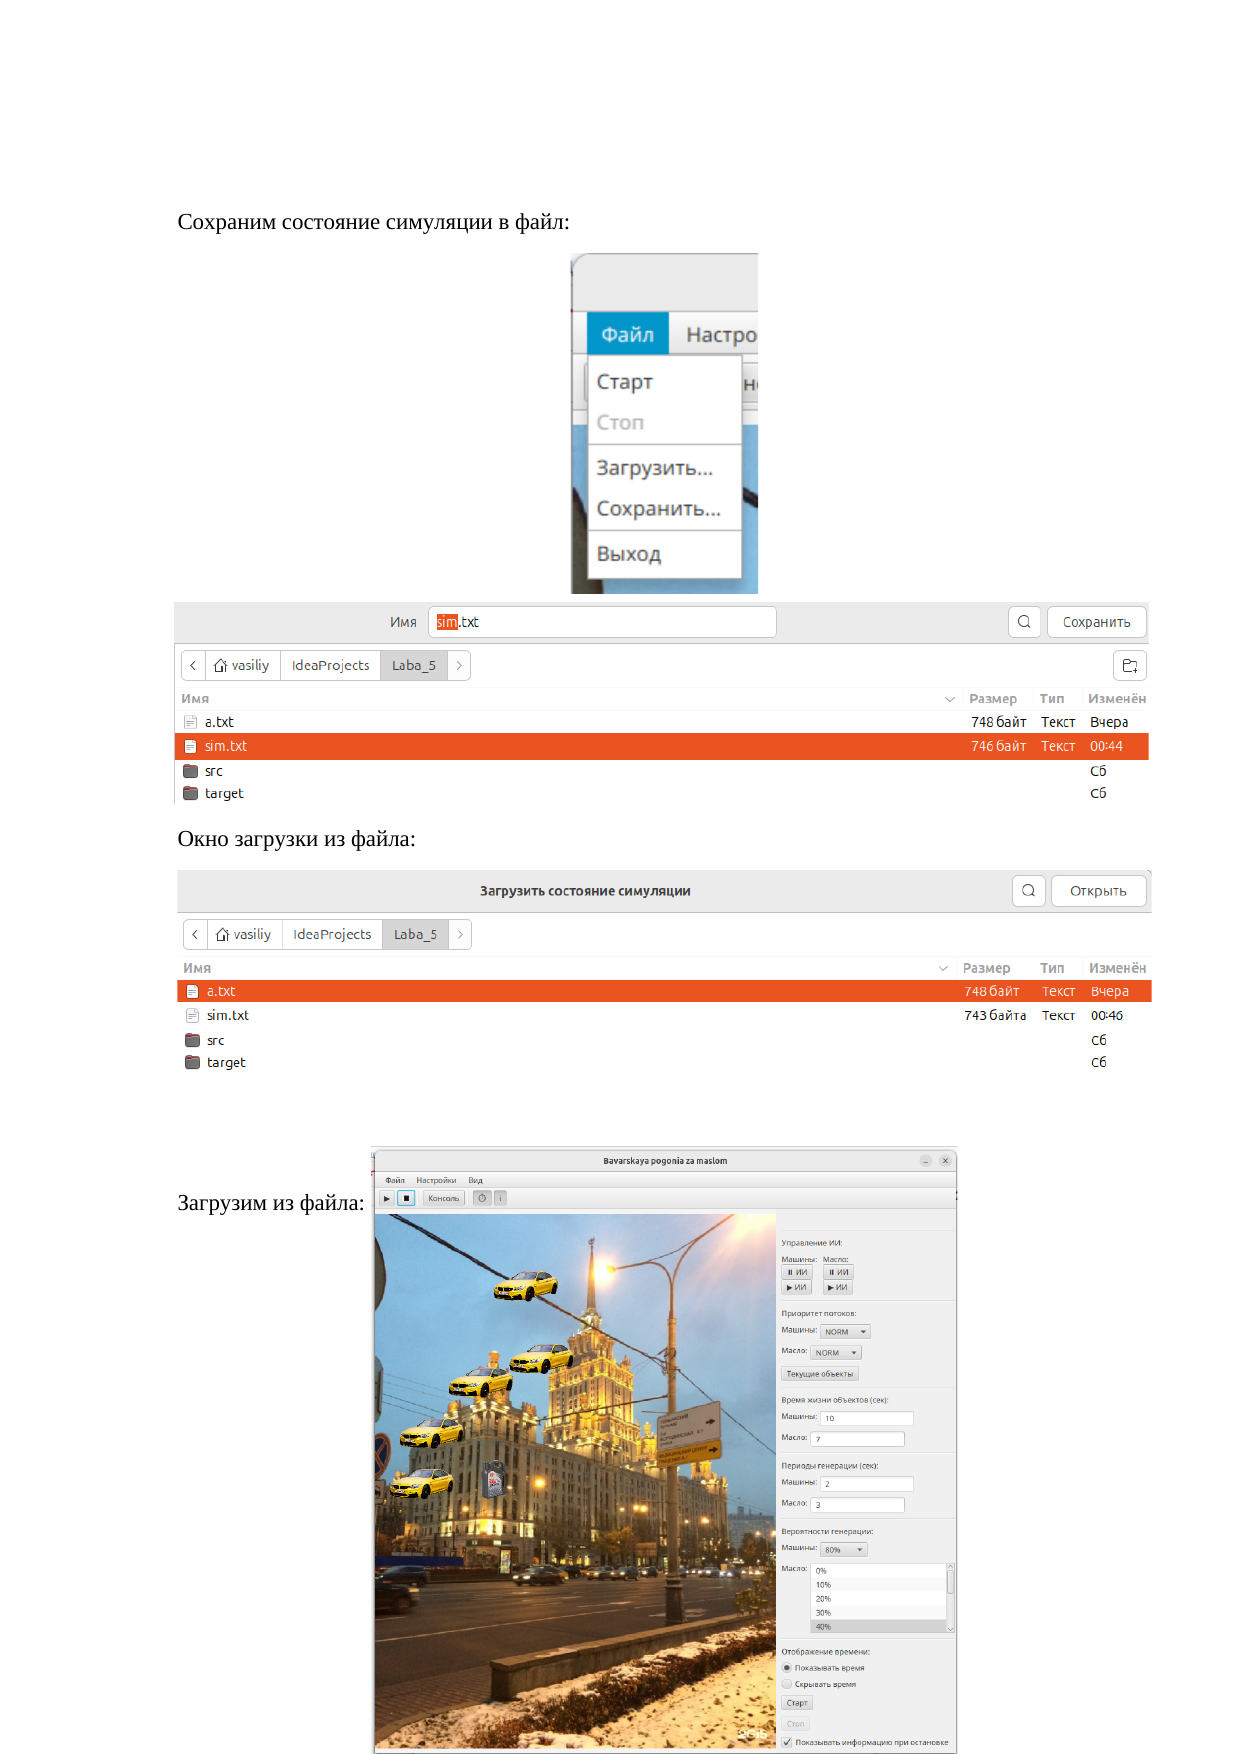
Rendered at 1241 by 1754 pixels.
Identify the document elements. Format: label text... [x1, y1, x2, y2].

text [958, 1189, 1152, 1216]
text Загрузим из файла: [177, 1189, 371, 1216]
picture [174, 602, 1149, 804]
text Окно загрузки из файла: [177, 614, 1152, 851]
picture [371, 1146, 958, 1754]
picture [570, 253, 759, 594]
picture [177, 870, 1152, 1079]
text Сохраним состояние симуляции в файл: [177, 208, 1152, 235]
